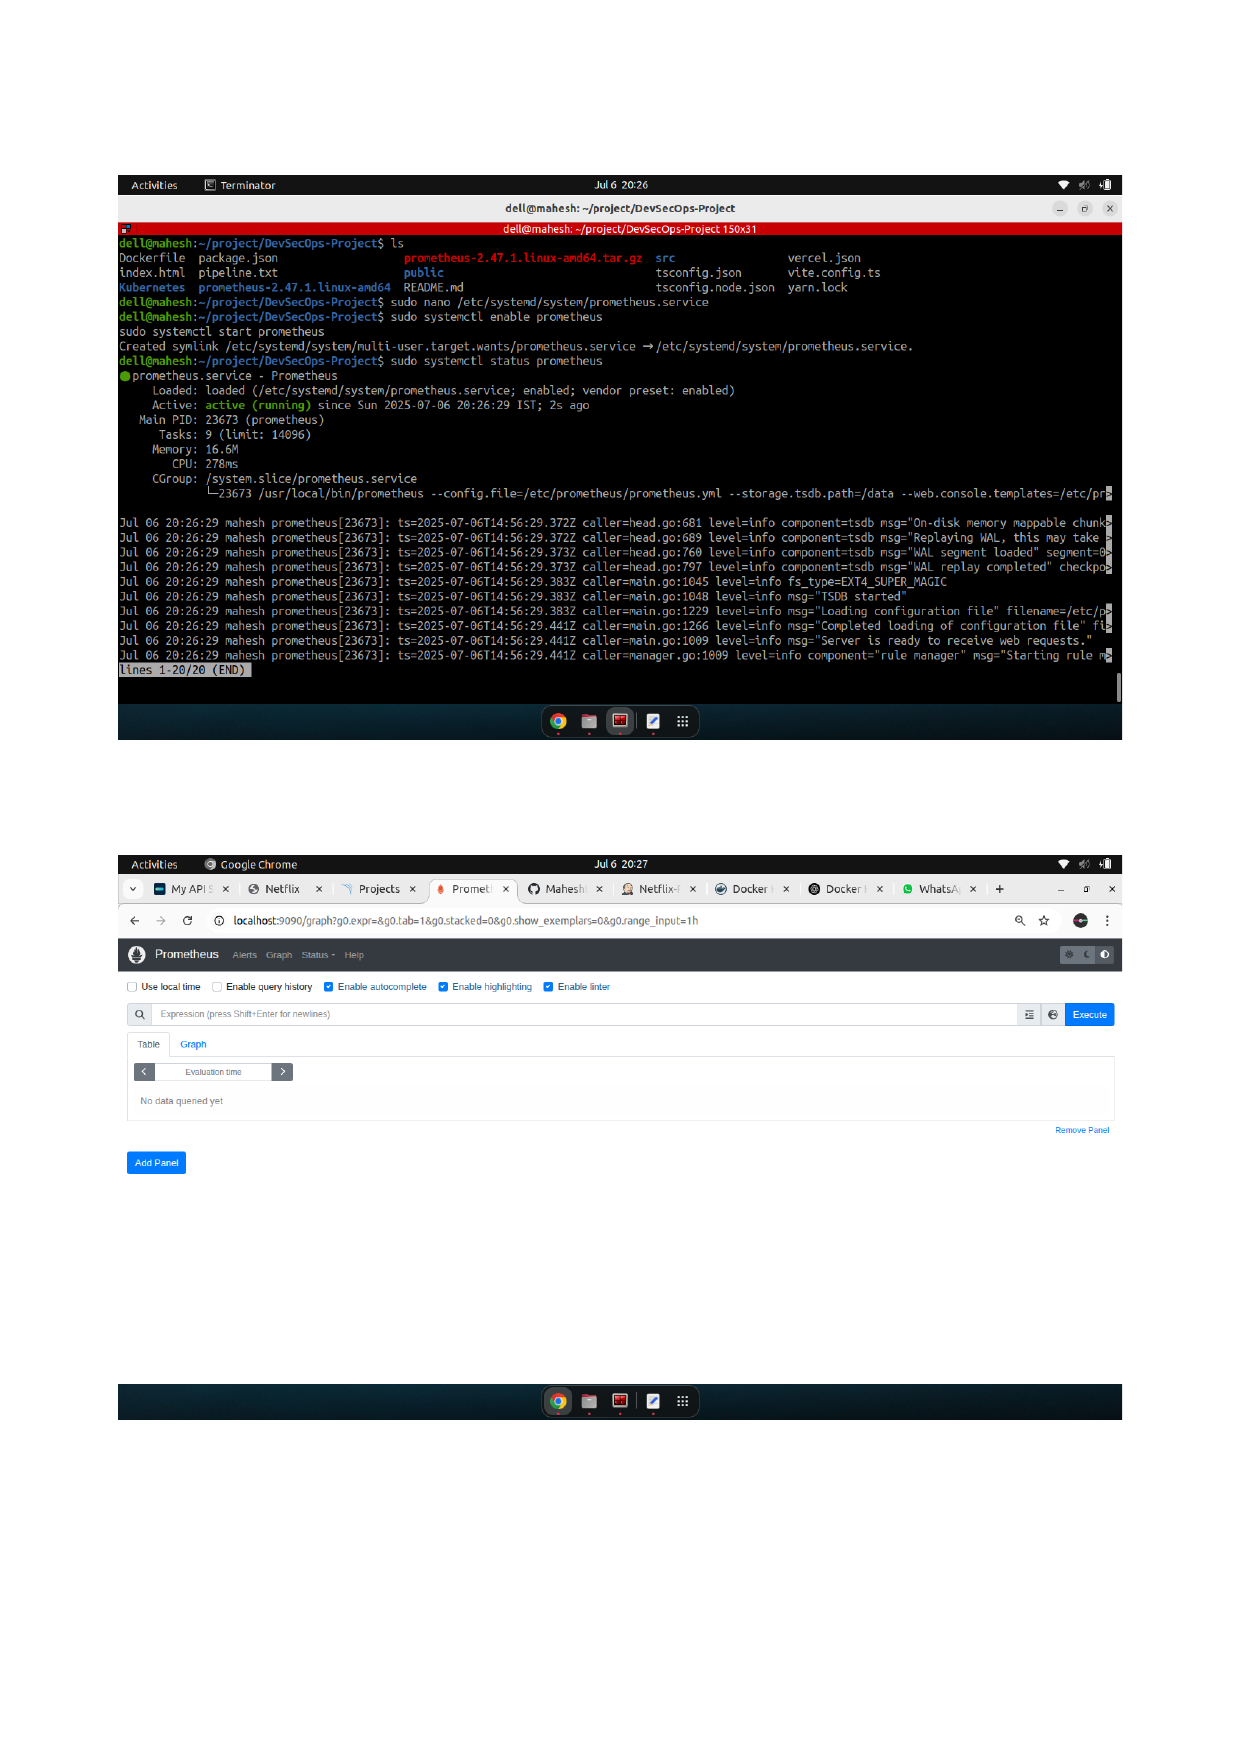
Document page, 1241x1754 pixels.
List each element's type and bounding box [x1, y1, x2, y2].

picture [118, 175, 1123, 740]
picture [118, 855, 1123, 1420]
